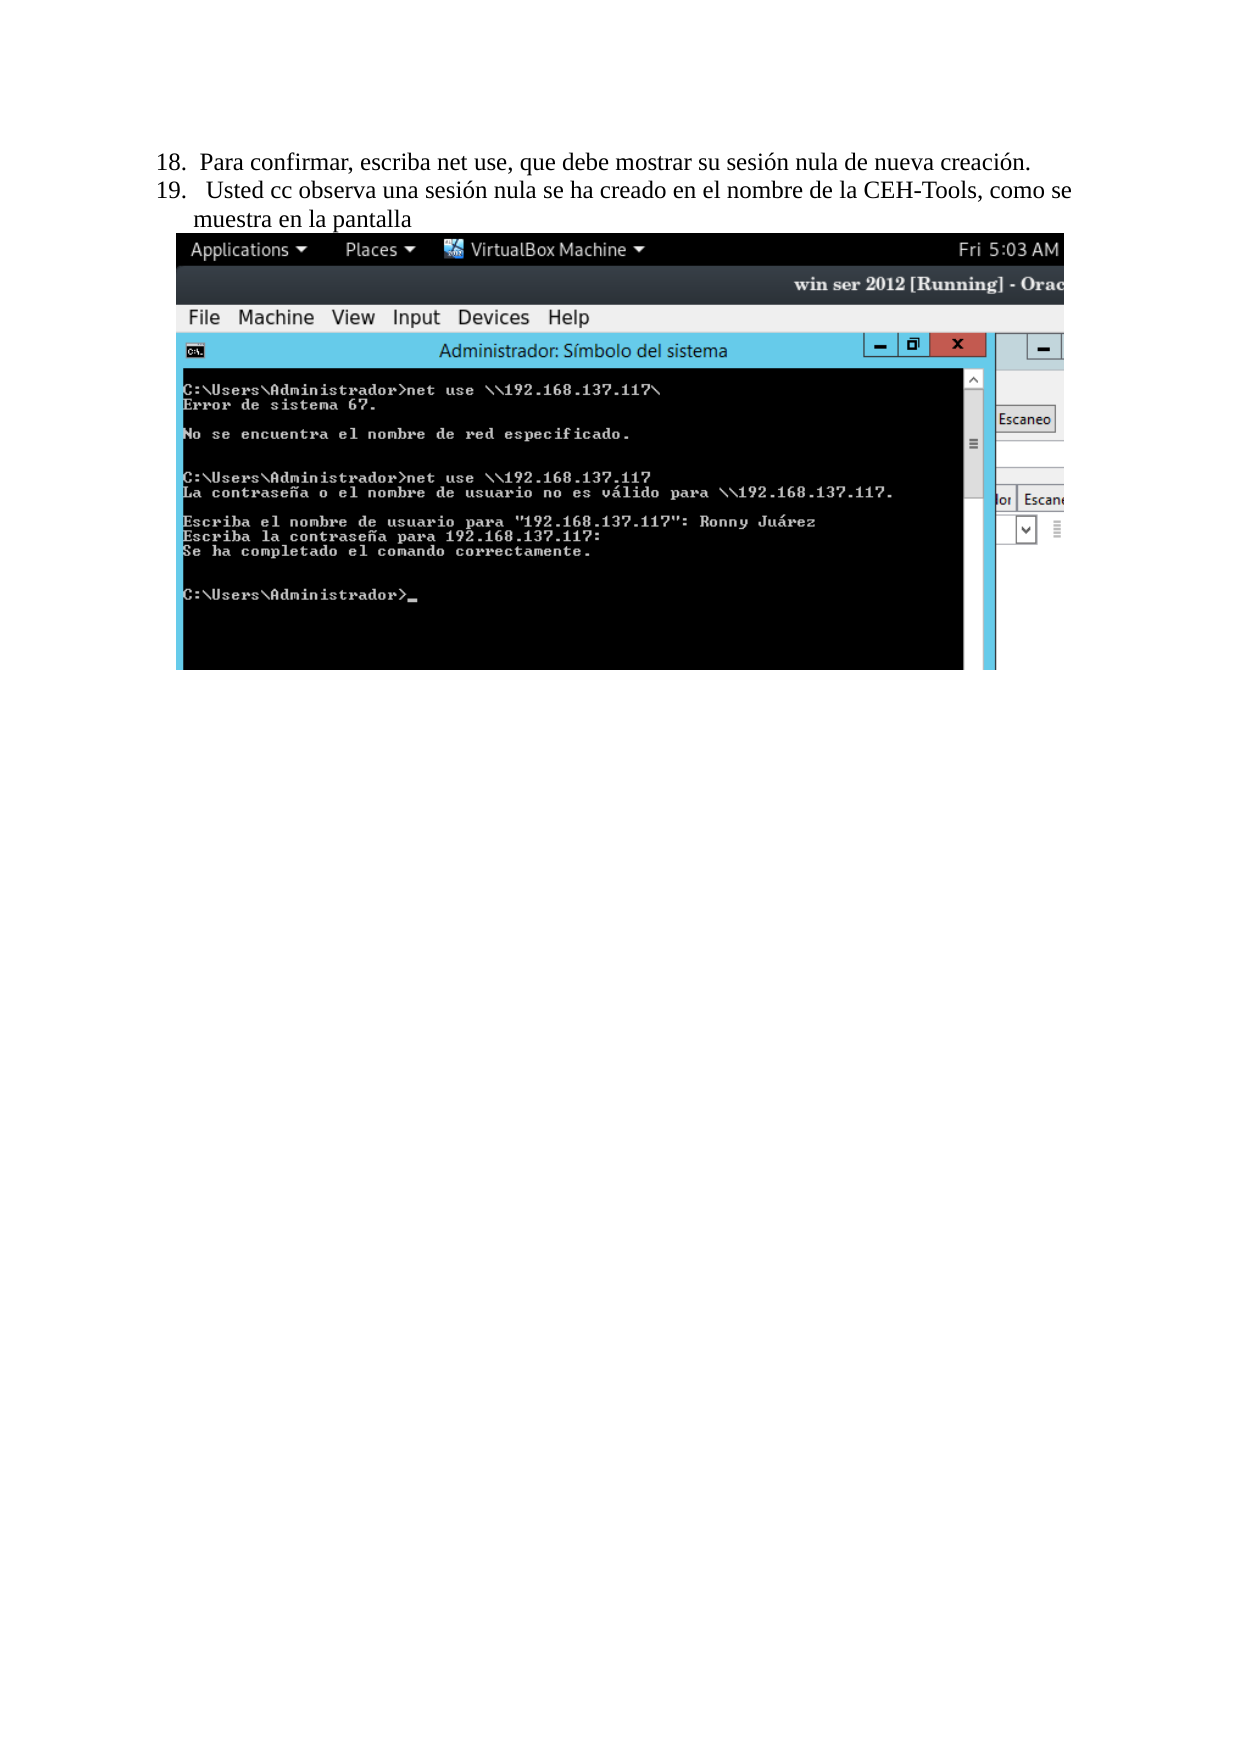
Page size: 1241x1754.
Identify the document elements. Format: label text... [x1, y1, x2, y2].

list Para confirmar, escriba net use, que debe mostrar su sesión nula de nueva creación. [156, 147, 1122, 176]
list Usted cc observa una sesión nula se ha creado en el nombre de la CEH-Tools, como se muestra en la pantalla [156, 176, 1122, 233]
